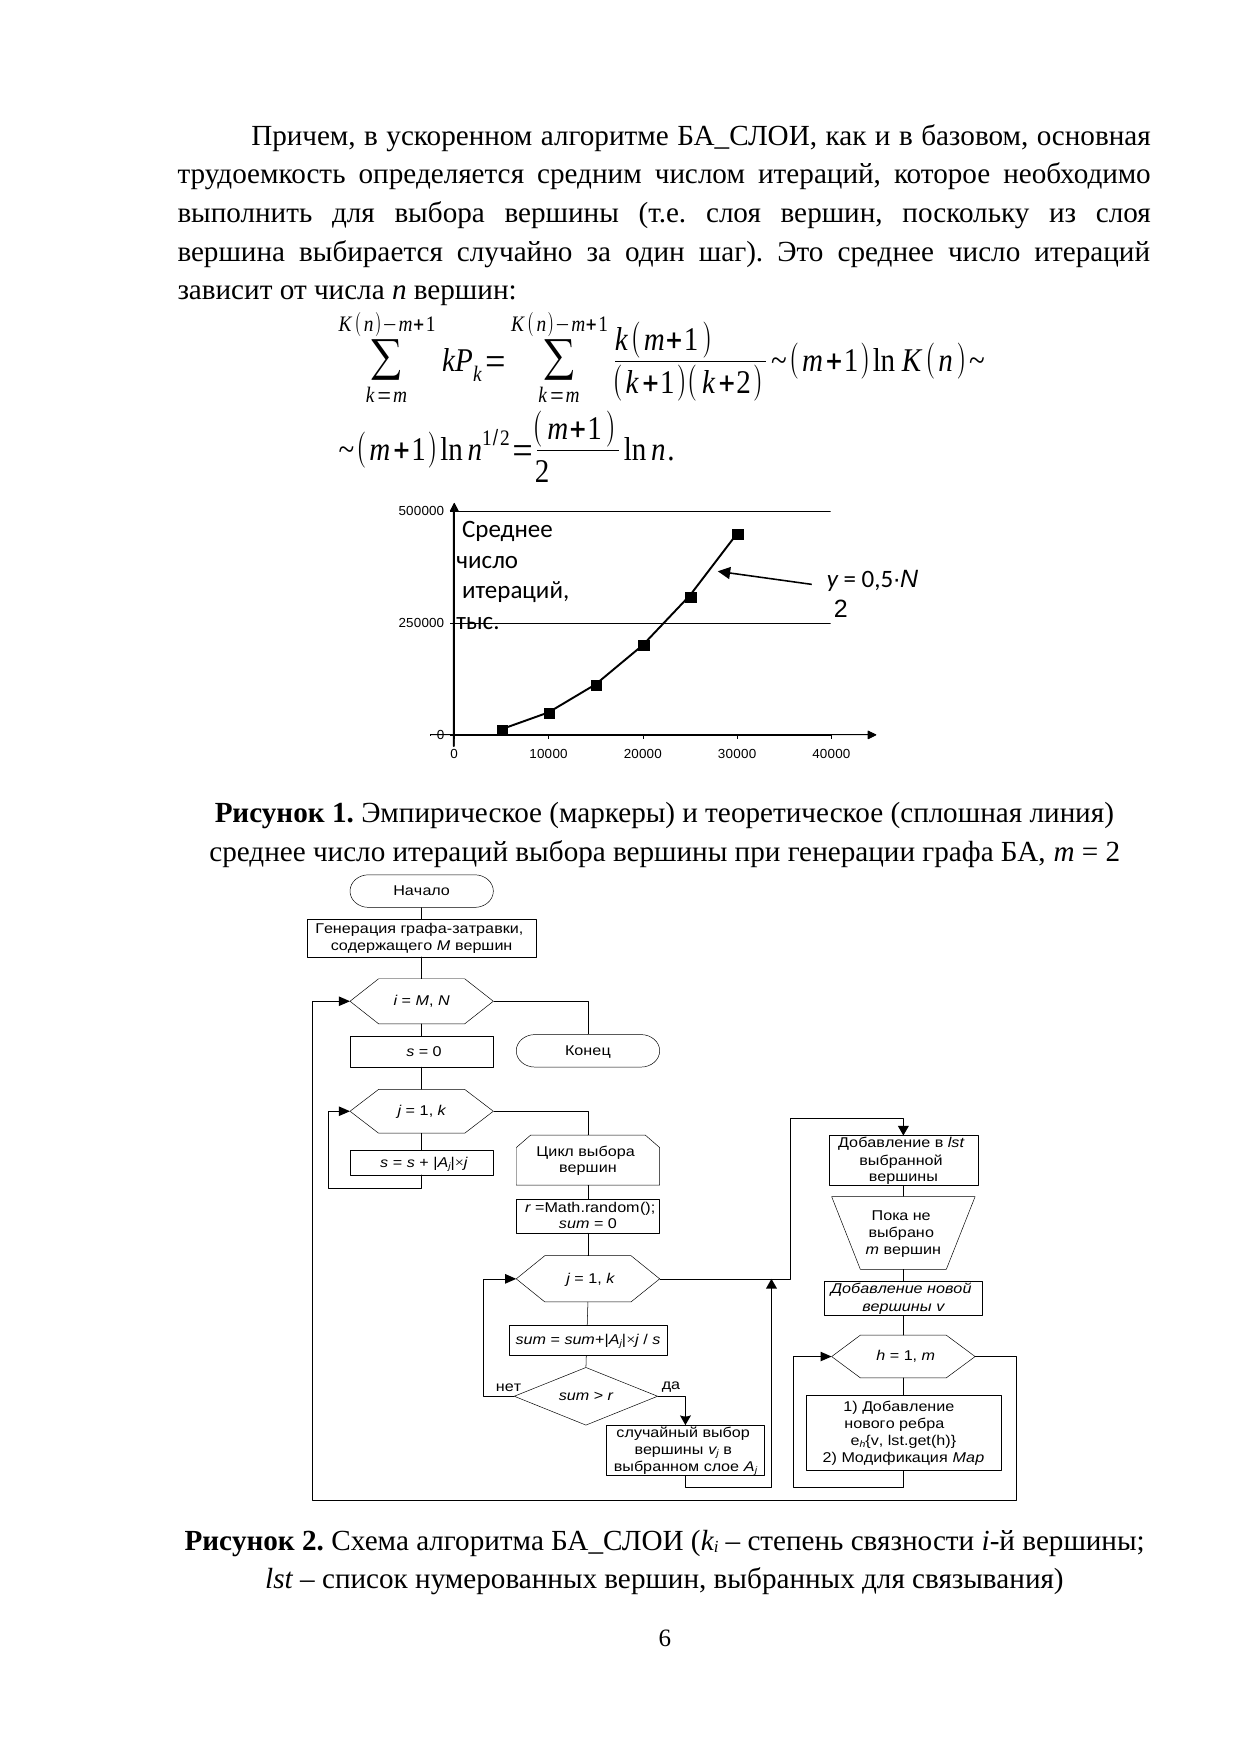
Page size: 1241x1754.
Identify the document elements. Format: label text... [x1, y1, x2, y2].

text Рисунок 1. Эмпирическое (маркеры) и теоретическое (сплошная линия) среднее число итераций выбора вершины при генерации графа БА, m = 2 [177, 795, 1152, 867]
text Рисунок 2. Схема алгоритма БА_СЛОИ (ki – степень связности i-й вершины; lst – список нумерованных вершин, выбранных для связывания) [177, 1523, 1152, 1595]
text Причем, в ускоренном алгоритме БА_СЛОИ, как и в базовом, основная трудоемкость определяется средним числом итераций, которое необходимо выполнить для выбора вершины (т.е. слоя вершин, поскольку из слоя вершина выбирается случайно за один шаг). Это среднее число итераций зависит от числа n вершин: [177, 118, 1152, 306]
